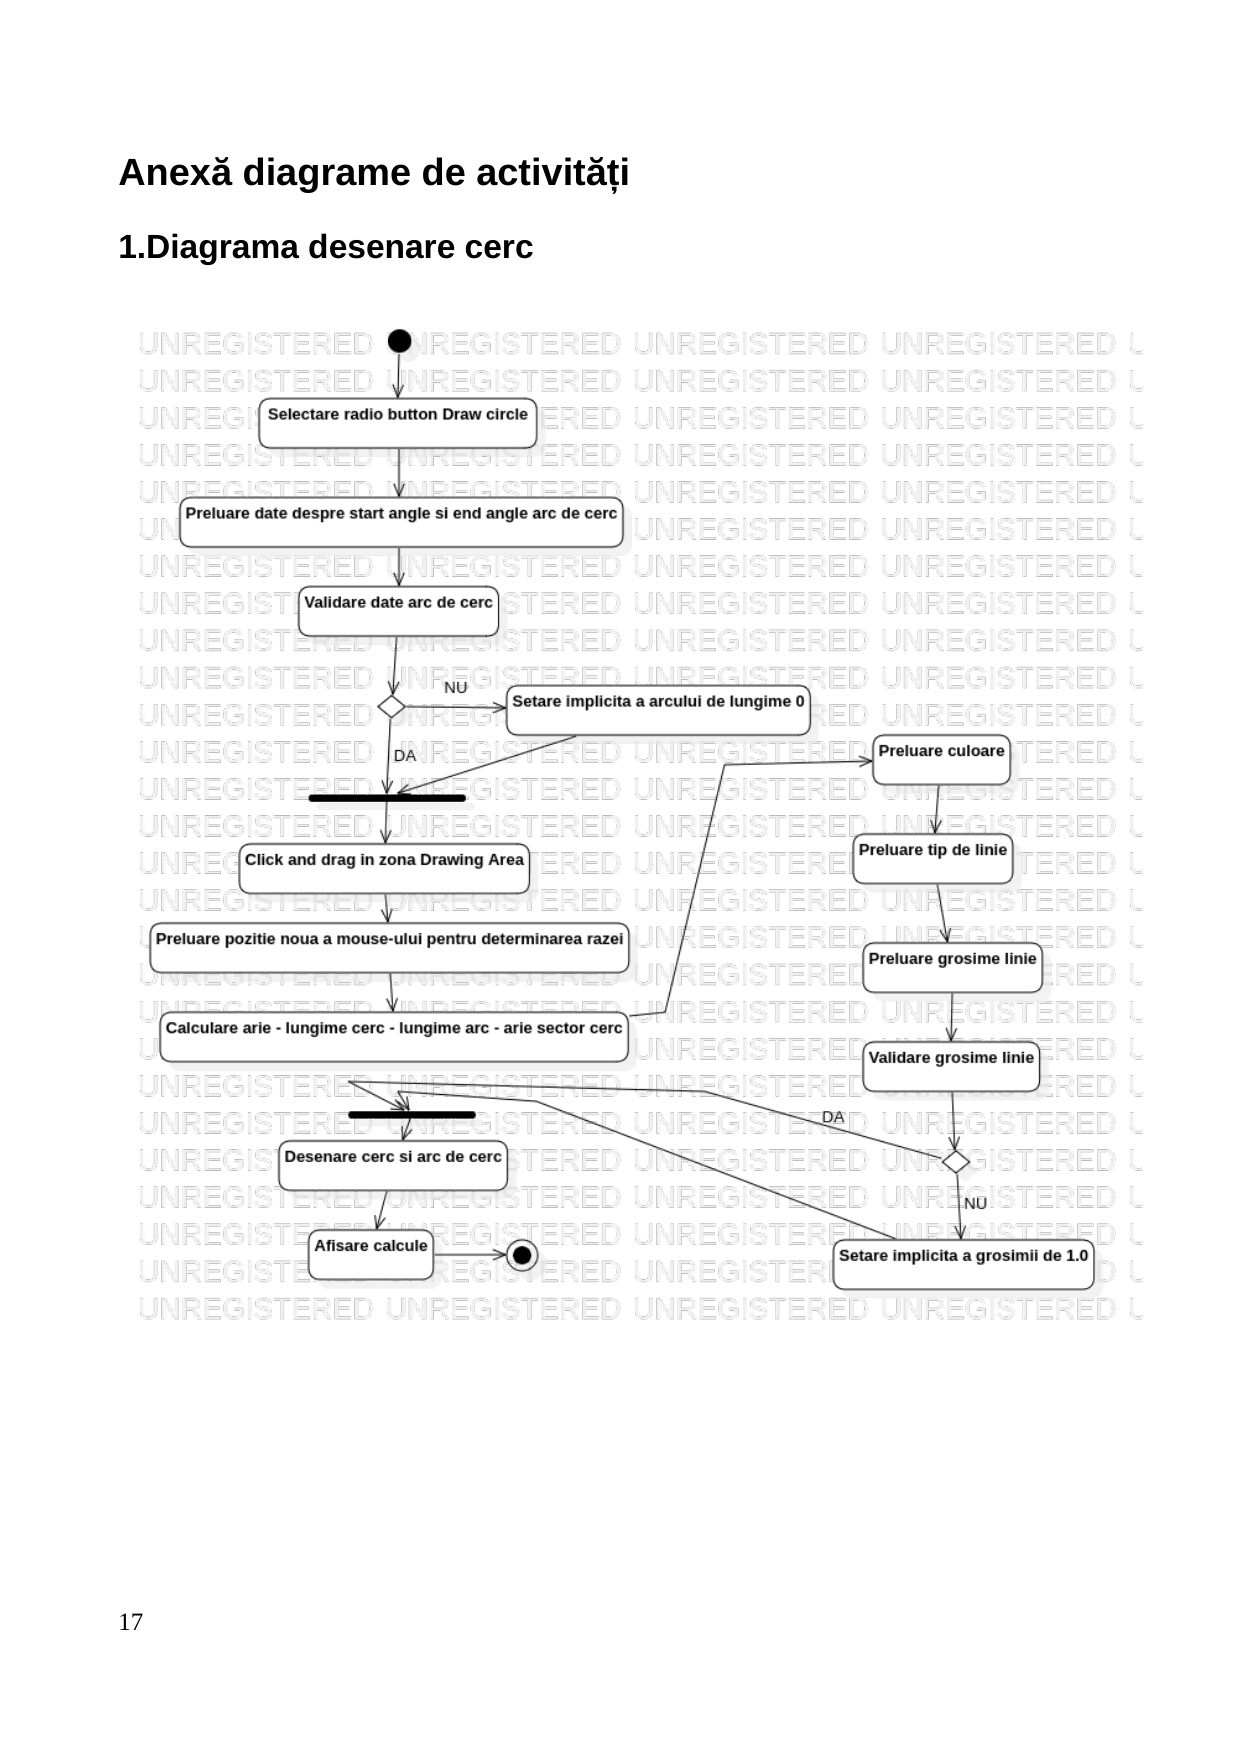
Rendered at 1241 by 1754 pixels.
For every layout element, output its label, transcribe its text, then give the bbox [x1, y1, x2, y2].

subtitle Anexă diagrame de activități [118, 150, 1122, 193]
picture [138, 317, 1143, 1339]
subtitle 1.Diagrama desenare cerc [118, 227, 1122, 266]
